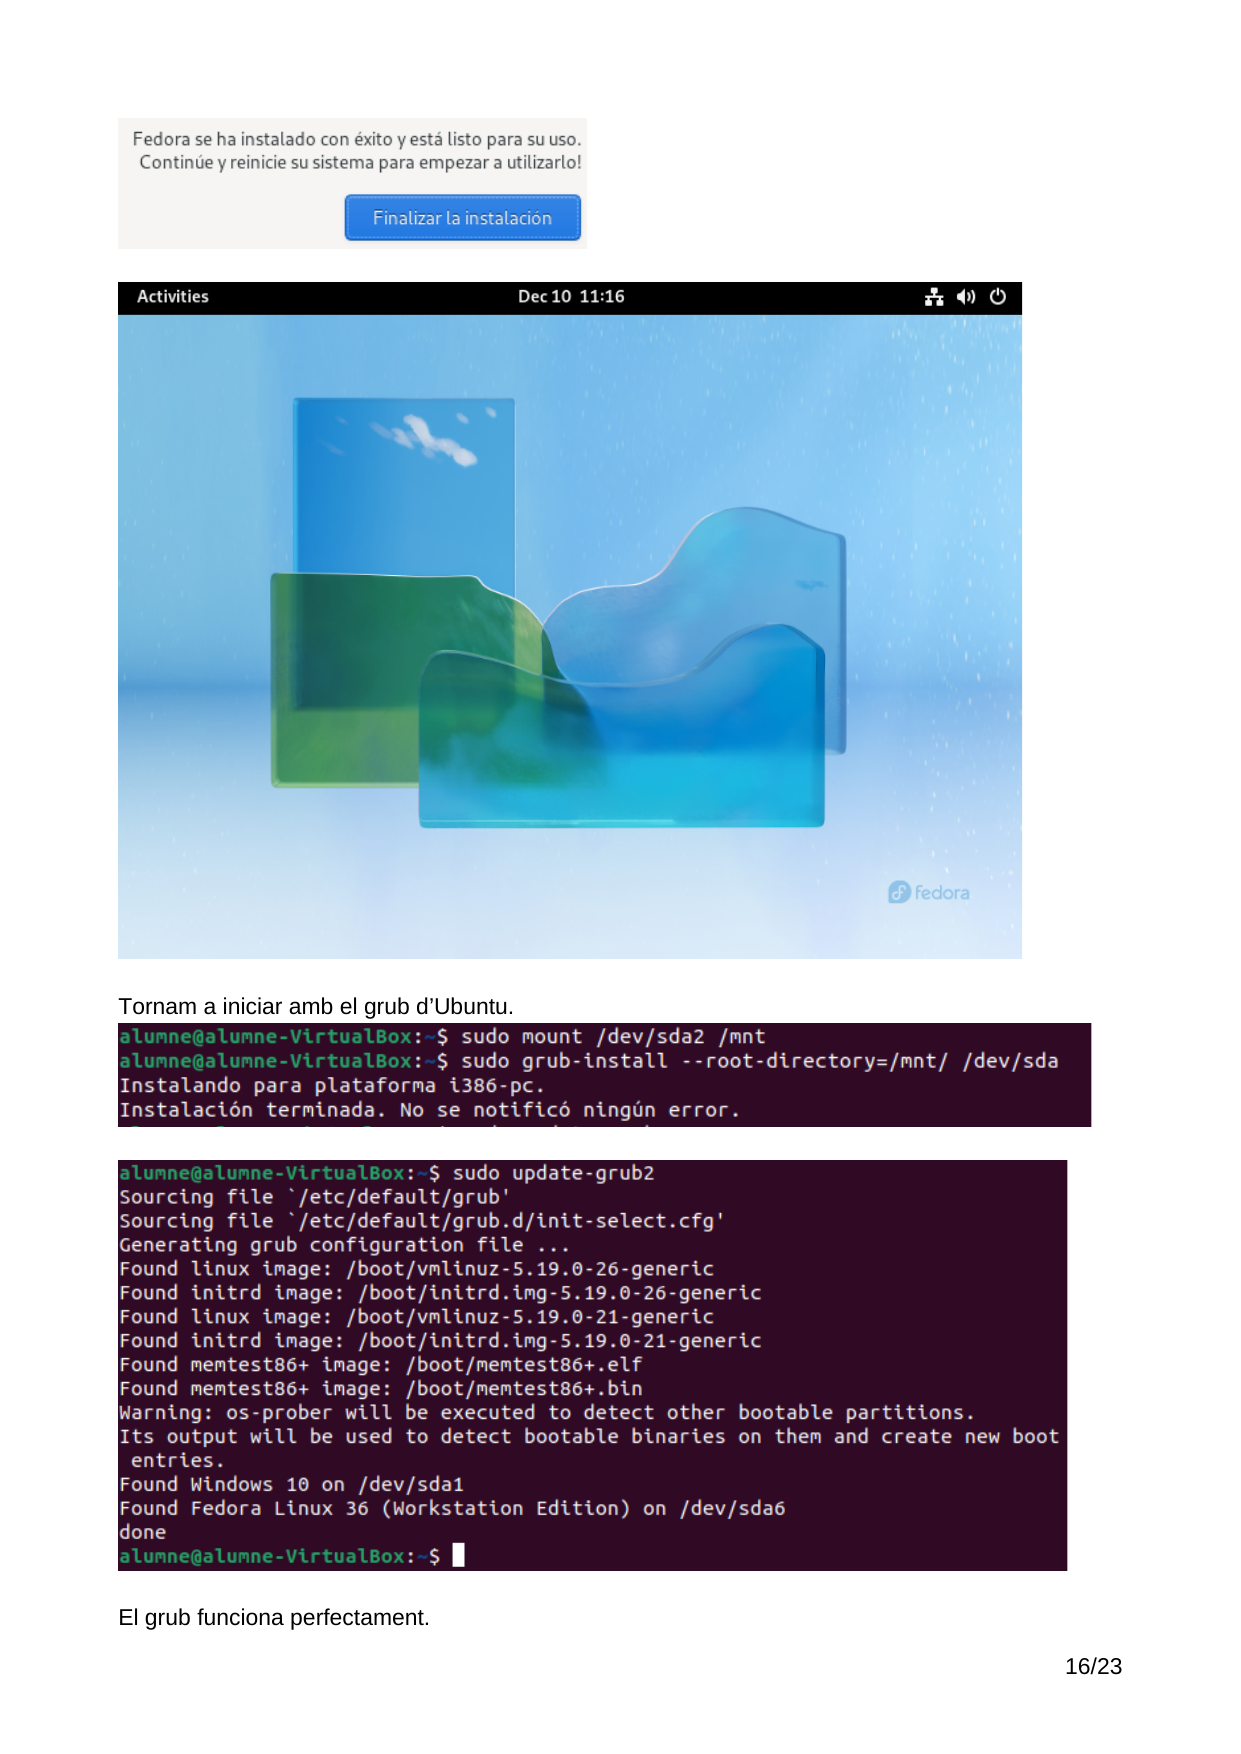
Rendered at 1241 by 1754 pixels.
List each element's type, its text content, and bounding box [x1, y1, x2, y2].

text El grub funciona perfectament. [118, 1604, 1122, 1631]
picture [118, 1160, 1068, 1571]
picture [118, 1023, 1092, 1127]
text Tornam a iniciar amb el grub d’Ubuntu. [118, 993, 1122, 1019]
picture [118, 282, 1023, 959]
picture [118, 118, 588, 249]
